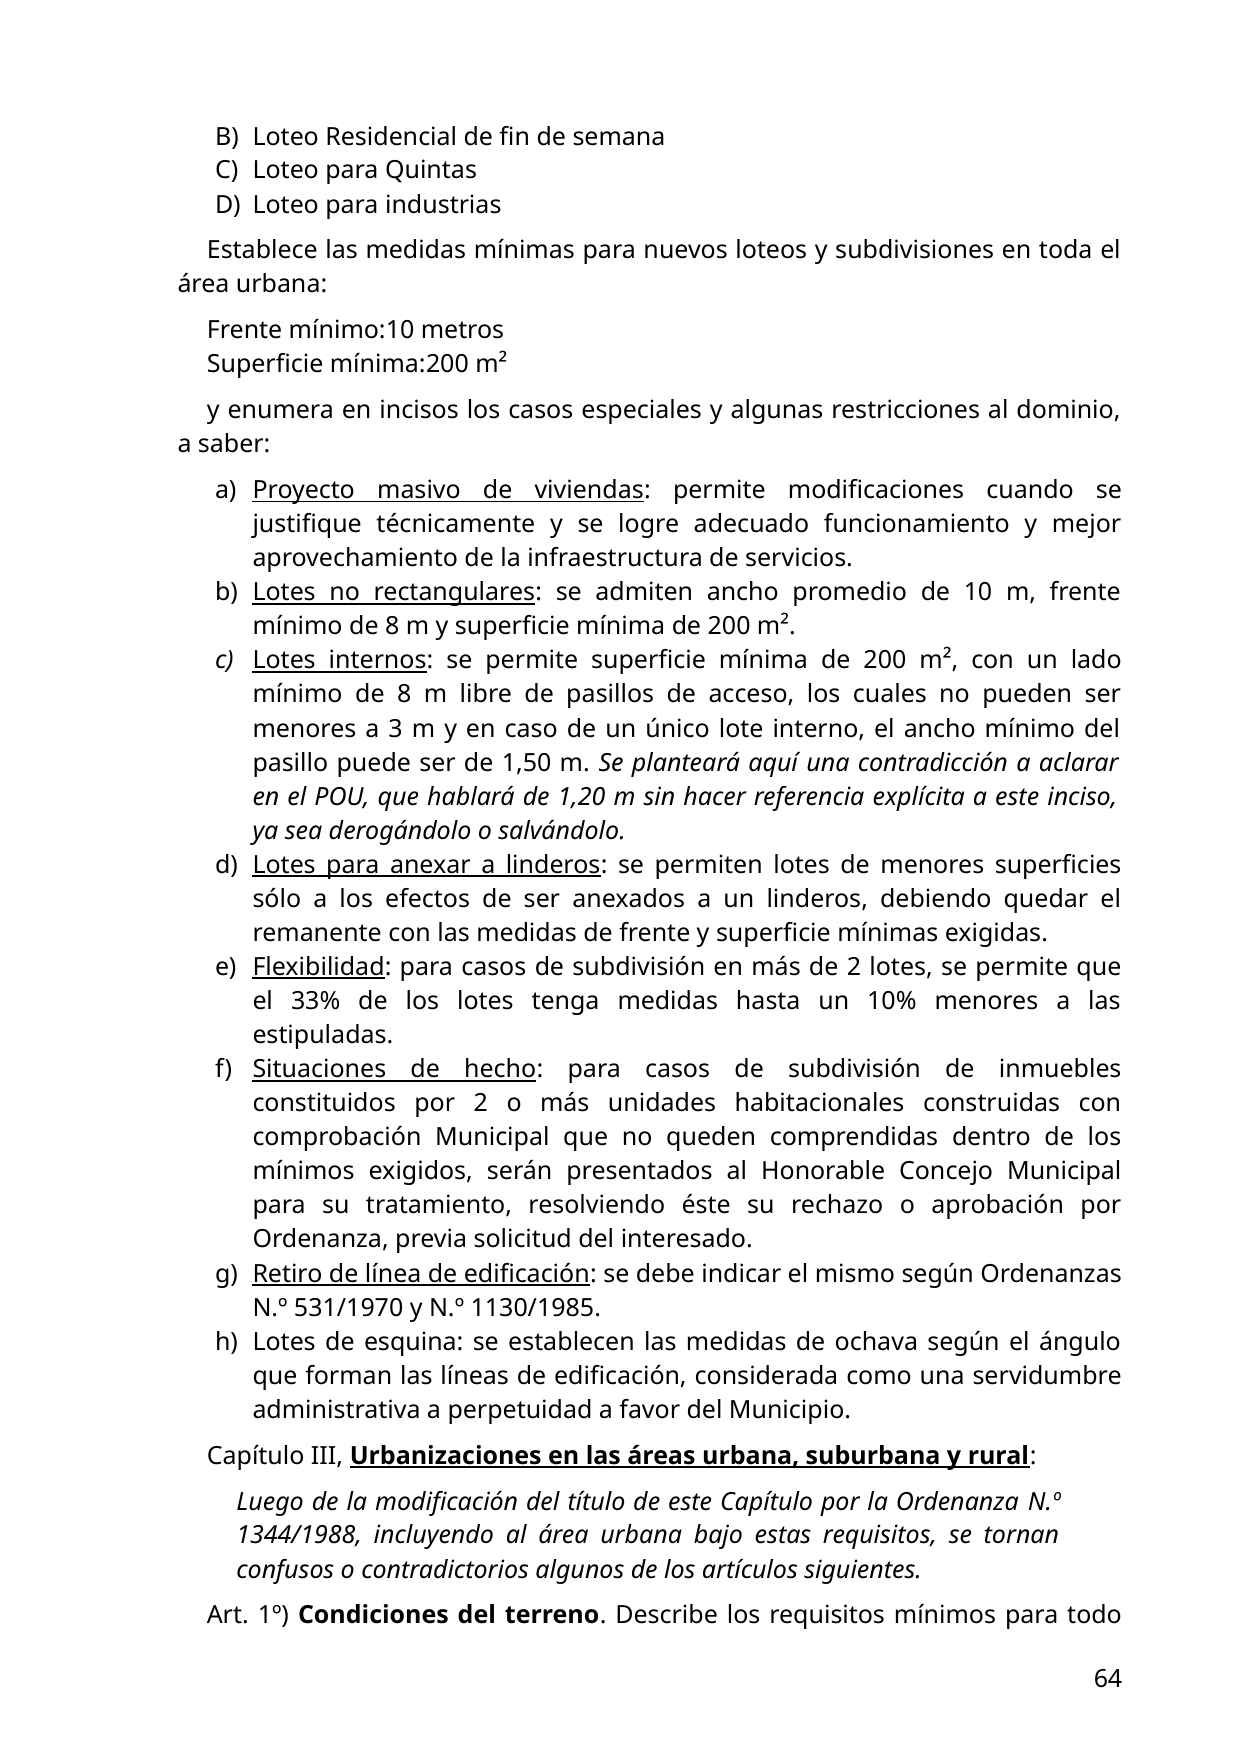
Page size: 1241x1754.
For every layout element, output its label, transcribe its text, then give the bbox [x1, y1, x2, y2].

text Establece las medidas mínimas para nuevos loteos y subdivisiones en toda el área urbana: [177, 232, 1122, 300]
list Flexibilidad: para casos de subdivisión en más de 2 lotes, se permite que el 33% de los lotes tenga medidas hasta un 10% menores a las estipuladas. [215, 949, 1122, 1051]
list Loteo para industrias [215, 186, 1122, 220]
list Lotes no rectangulares: se admiten ancho promedio de 10 m, frente mínimo de 8 m y superficie mínima de 200 m². [215, 574, 1122, 642]
text Art. 1º) Condiciones del terreno. Describe los requisitos mínimos para todo [177, 1597, 1122, 1631]
list Proyecto masivo de viviendas: permite modificaciones cuando se justifique técnicamente y se logre adecuado funcionamiento y mejor aprovechamiento de la infraestructura de servicios. [215, 472, 1122, 574]
list Retiro de línea de edificación: se debe indicar el mismo según Ordenanzas N.º 531/1970 y N.º 1130/1985. [215, 1255, 1122, 1323]
list Loteo Residencial de fin de semana [215, 118, 1122, 152]
text Capítulo III, Urbanizaciones en las áreas urbana, suburbana y rural: [177, 1437, 1122, 1471]
list Loteo para Quintas [215, 152, 1122, 186]
text Superficie mínima: 200 m² [177, 346, 1122, 380]
text y enumera en incisos los casos especiales y algunas restricciones al dominio, a saber: [177, 392, 1122, 460]
text Luego de la modificación del título de este Capítulo por la Ordenanza N.º 1344/1988, incluyendo al área urbana bajo estas requisitos, se tornan confusos o contradictorios algunos de los artículos siguientes. [236, 1483, 1063, 1585]
list Lotes internos: se permite superficie mínima de 200 m², con un lado mínimo de 8 m libre de pasillos de acceso, los cuales no pueden ser menores a 3 m y en caso de un único lote interno, el ancho mínimo del pasillo puede ser de 1,50 m. Se planteará aquí una contradicción a aclarar en el POU, que hablará de 1,20 m sin hacer referencia explícita a este inciso, ya sea derogándolo o salvándolo. [215, 642, 1122, 846]
list Frente mínimo: 10 metros [177, 312, 1122, 346]
list Situaciones de hecho: para casos de subdivisión de inmuebles constituidos por 2 o más unidades habitacionales construidas con comprobación Municipal que no queden comprendidas dentro de los mínimos exigidos, serán presentados al Honorable Concejo Municipal para su tratamiento, resolviendo éste su rechazo o aprobación por Ordenanza, previa solicitud del interesado. [215, 1051, 1122, 1255]
list Lotes para anexar a linderos: se permiten lotes de menores superficies sólo a los efectos de ser anexados a un linderos, debiendo quedar el remanente con las medidas de frente y superficie mínimas exigidas. [215, 846, 1122, 949]
list Lotes de esquina: se establecen las medidas de ochava según el ángulo que forman las líneas de edificación, considerada como una servidumbre administrativa a perpetuidad a favor del Municipio. [215, 1323, 1122, 1426]
